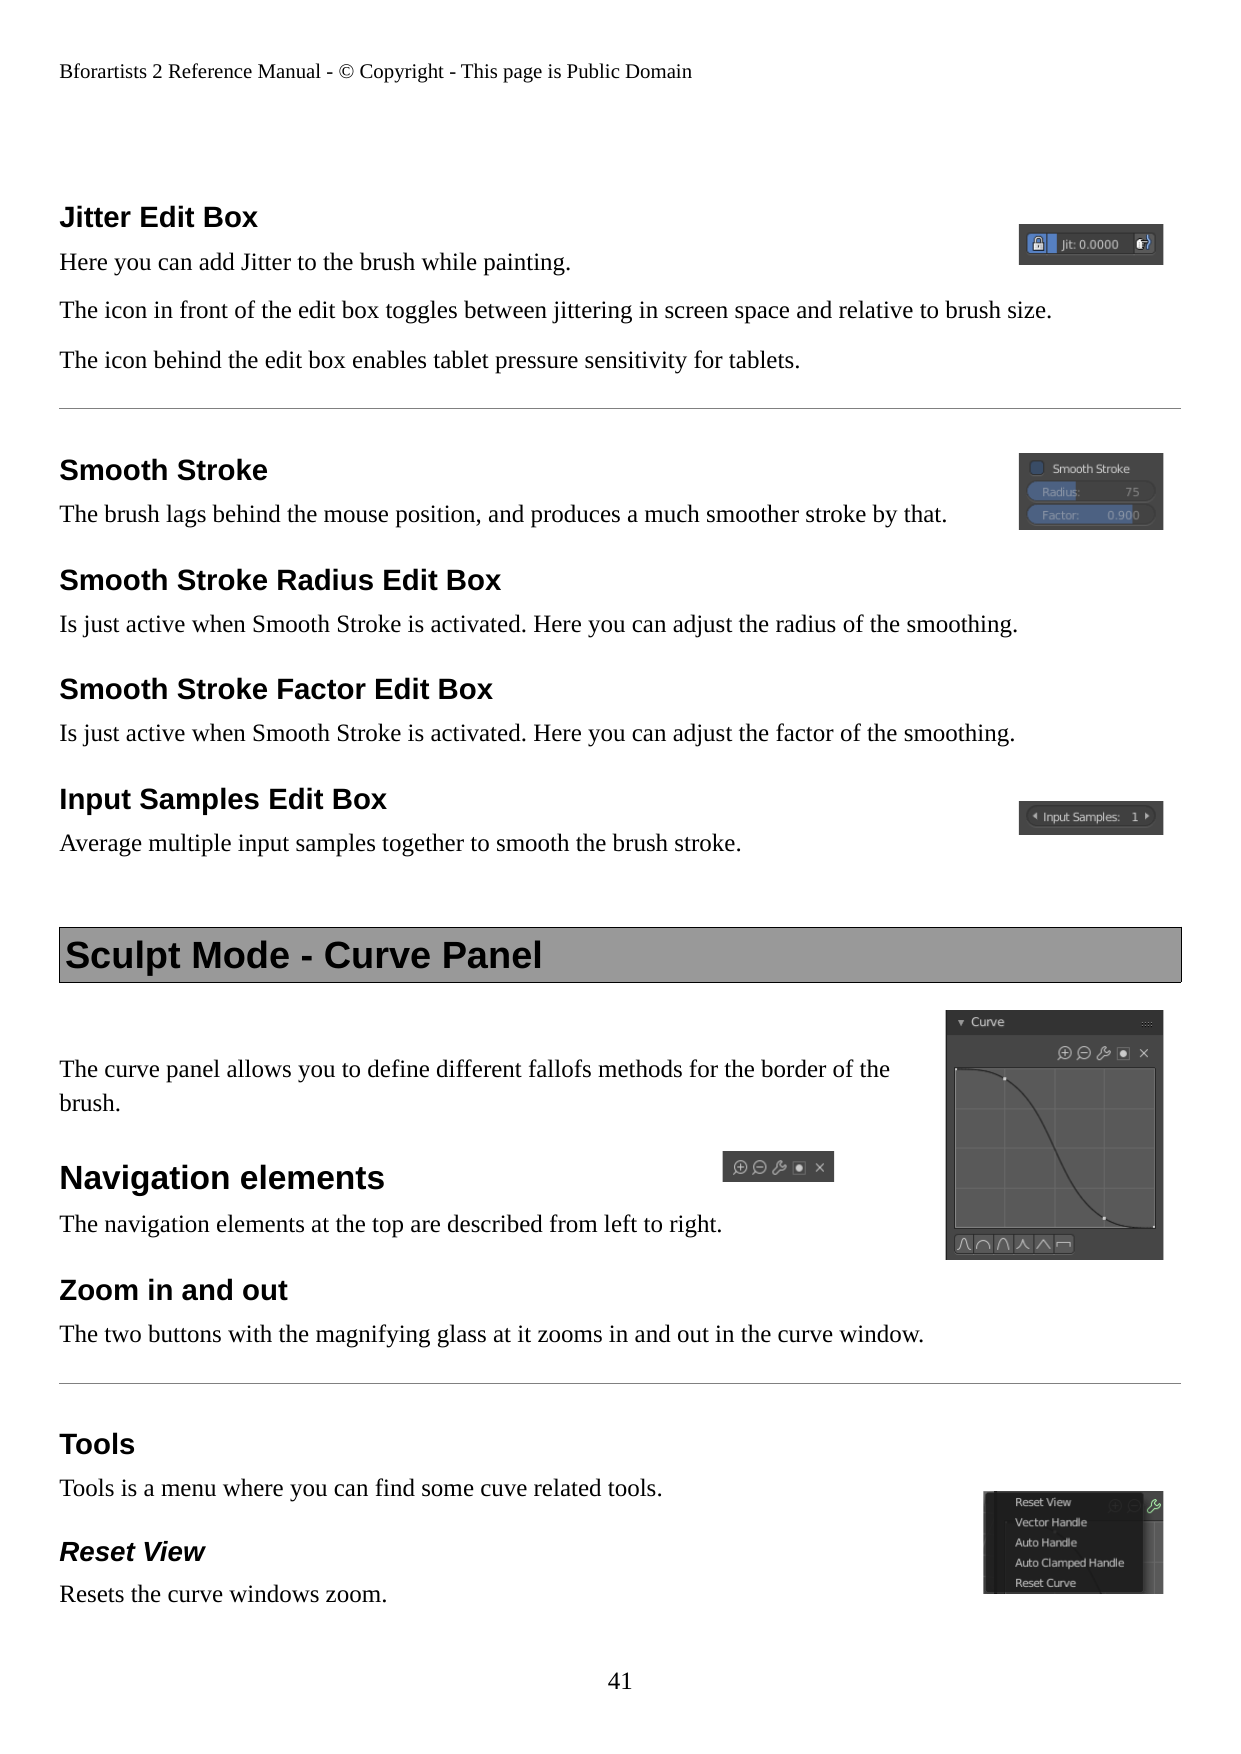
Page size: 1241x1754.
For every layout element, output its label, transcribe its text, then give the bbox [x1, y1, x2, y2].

picture [1018, 453, 1164, 530]
text The icon behind the edit box enables tablet pressure sensitivity for tablets. [59, 345, 1181, 373]
text The two buttons with the magnifying glass at it zooms in and out in the curve window. [59, 1319, 1181, 1348]
subtitle [1164, 1158, 1181, 1197]
table_header Sculpt Mode - Curve Panel [60, 928, 1181, 982]
text Resets the curve windows zoom. [59, 1579, 1181, 1608]
picture [945, 1010, 1164, 1260]
subtitle Tools [59, 1427, 1181, 1461]
subtitle [1164, 1535, 1181, 1567]
text Average multiple input samples together to smooth the brush stroke. [59, 828, 1181, 857]
text The curve panel allows you to define different fallofs methods for the border of the brush. [59, 1054, 945, 1117]
subtitle Smooth Stroke Factor Edit Box [59, 672, 1181, 706]
subtitle Smooth Stroke Radius Edit Box [59, 562, 1181, 596]
subtitle Jitter Edit Box [59, 200, 1181, 234]
subtitle Zoom in and out [59, 1273, 1181, 1307]
text Here you can add Jitter to the brush while painting. [59, 247, 1181, 275]
picture [983, 1491, 1164, 1594]
subtitle Smooth Stroke [59, 452, 1181, 486]
picture [1018, 224, 1164, 265]
text The brush lags behind the mouse position, and produces a much smoother stroke by that. [59, 499, 1018, 527]
subtitle Navigation elements [59, 1158, 945, 1197]
picture [1018, 801, 1164, 835]
text The navigation elements at the top are described from left to right. [59, 1209, 945, 1238]
subtitle Input Samples Edit Box [59, 782, 1181, 816]
text The icon in front of the edit box toggles between jittering in screen space and relative to brush size. [59, 296, 1181, 324]
text Tools is a menu where you can find some cuve related tools. [59, 1473, 1181, 1502]
picture [722, 1151, 835, 1182]
text Is just active when Smooth Stroke is activated. Here you can adjust the radius of the smoothing. [59, 609, 1181, 637]
subtitle Reset View [59, 1535, 983, 1567]
text Is just active when Smooth Stroke is activated. Here you can adjust the factor of the smoothing. [59, 718, 1181, 747]
